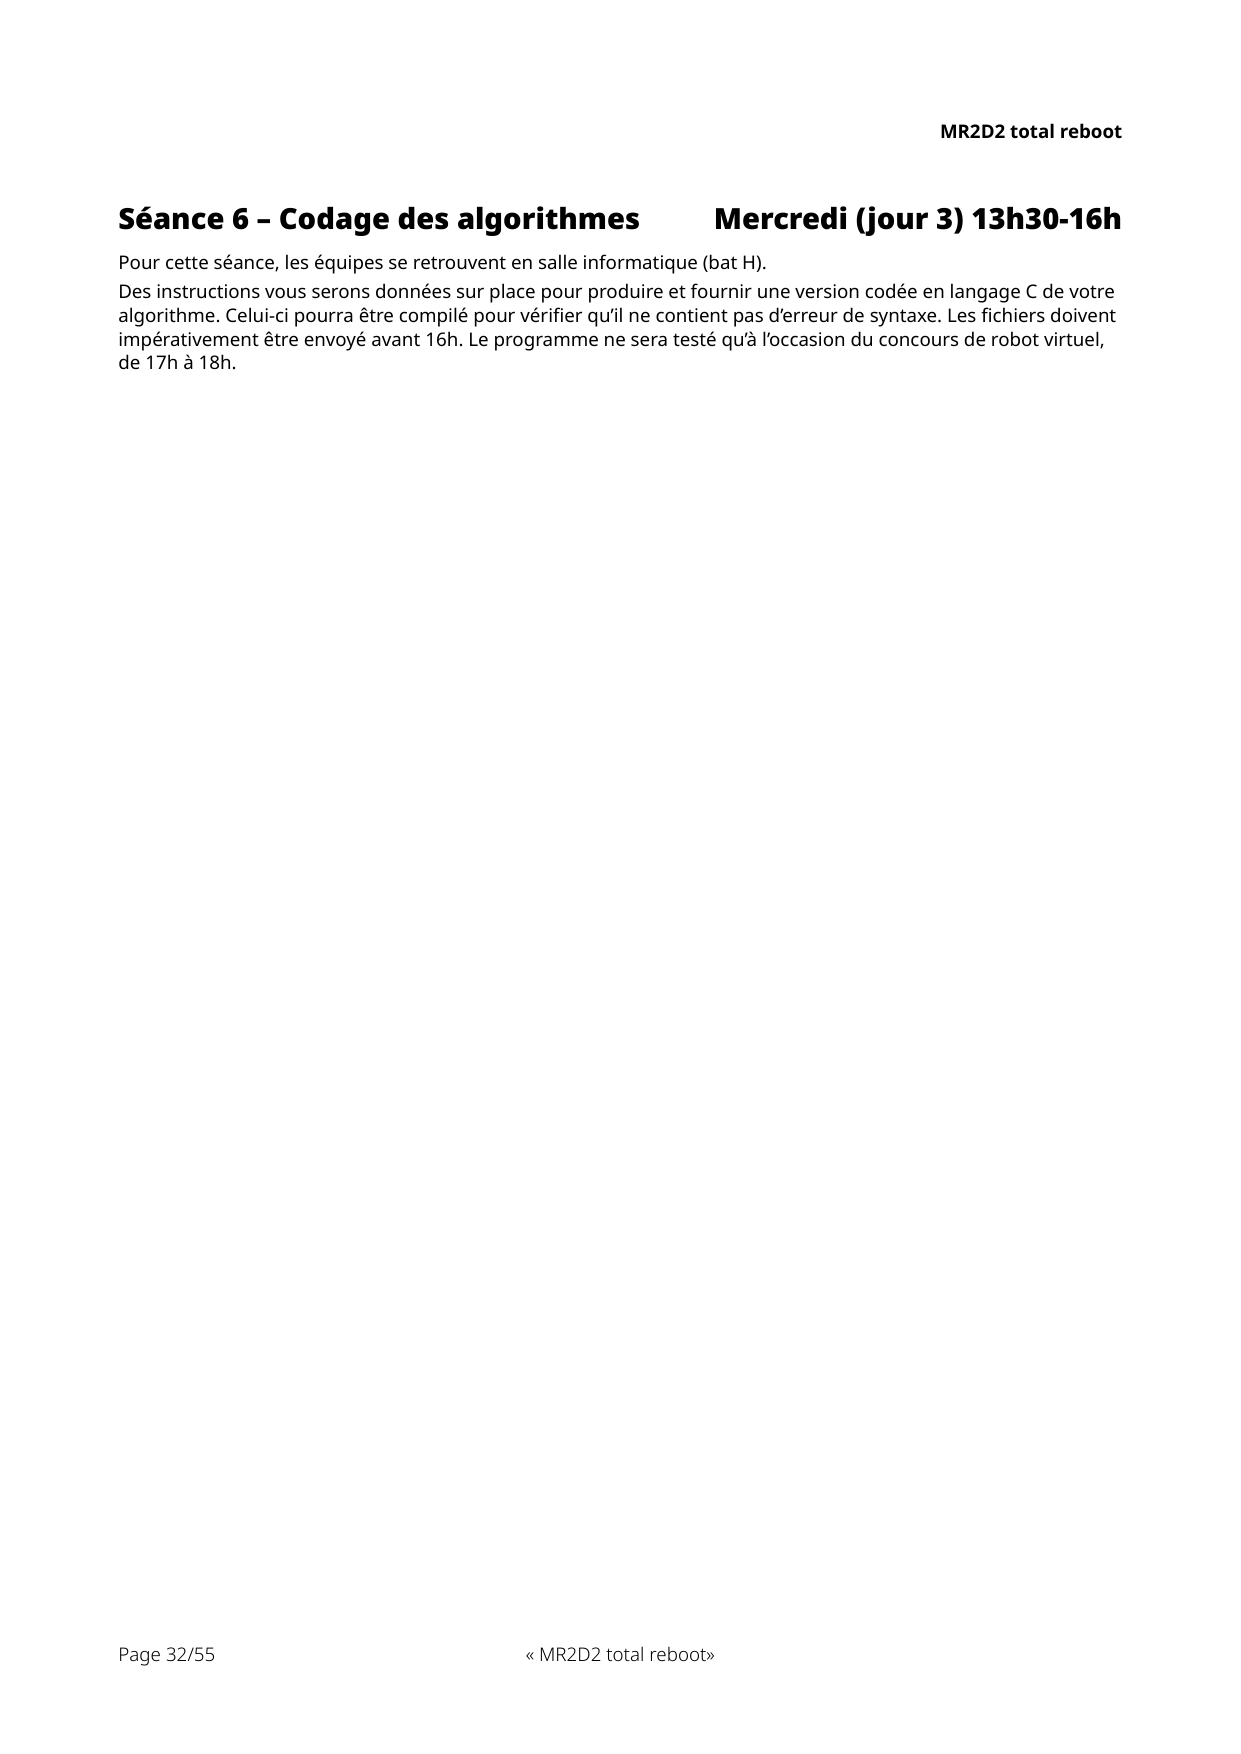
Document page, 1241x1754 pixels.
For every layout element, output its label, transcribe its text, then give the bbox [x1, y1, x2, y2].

subtitle Séance 6 – Codage des algorithmes Mercredi (jour 3) 13h30-16h [118, 198, 1122, 238]
text Des instructions vous serons données sur place pour produire et fournir une version codée en langage C de votre algorithme. Celui-ci pourra être compilé pour vérifier qu’il ne contient pas d’erreur de syntaxe. Les fichiers doivent impérativement être envoyé avant 16h. Le programme ne sera testé qu’à l’occasion du concours de robot virtuel, de 17h à 18h. [118, 280, 1122, 374]
text Pour cette séance, les équipes se retrouvent en salle informatique (bat H). [118, 250, 1122, 274]
